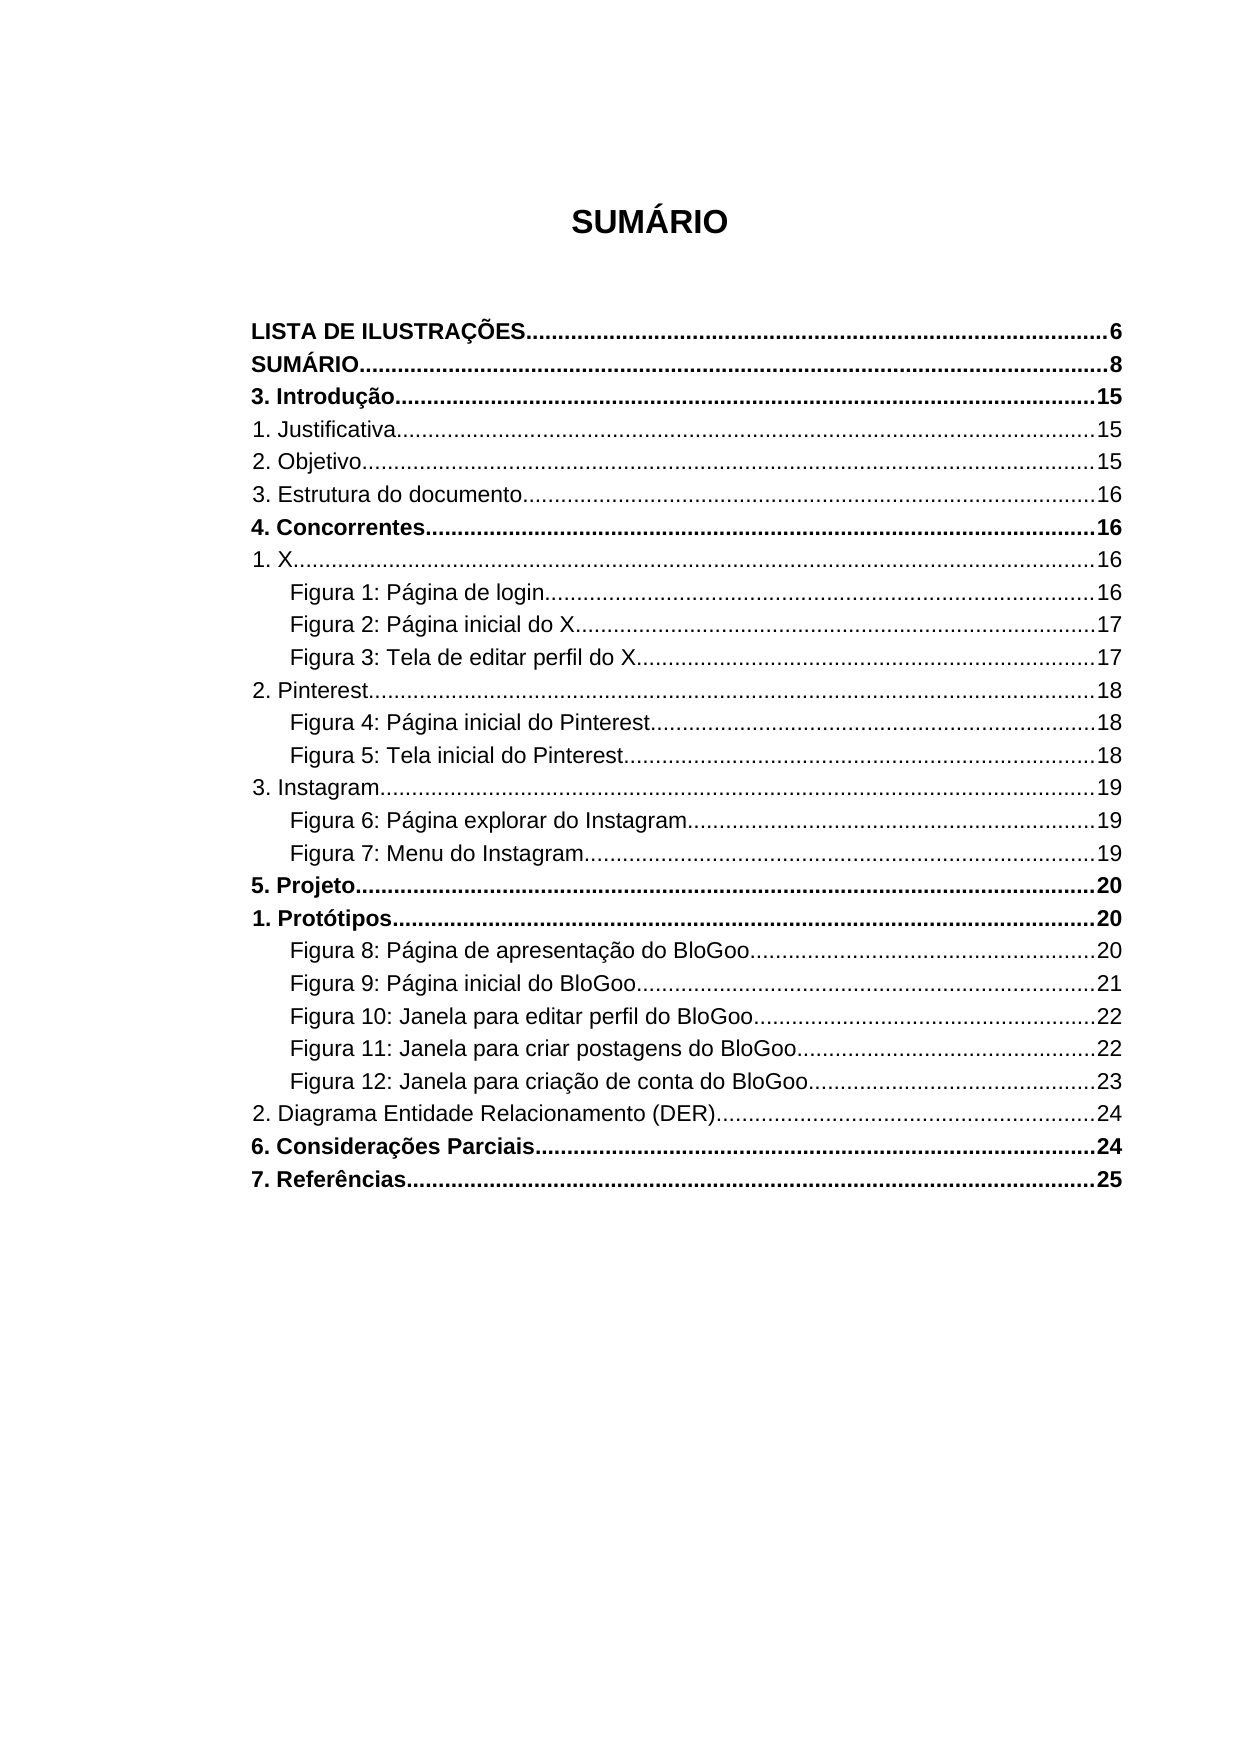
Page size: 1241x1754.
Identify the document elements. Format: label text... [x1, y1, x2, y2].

text Figura 1: Página de login 16 [289, 579, 1122, 605]
text 2. Objetivo 15 [252, 448, 1122, 475]
text 1. X 16 [252, 546, 1122, 572]
text 5. Projeto 20 [177, 872, 1122, 898]
text Figura 3: Tela de editar perfil do X 17 [289, 644, 1122, 670]
text Figura 10: Janela para editar perfil do BloGoo 22 [289, 1003, 1122, 1029]
subtitle SUMÁRIO [177, 202, 1122, 241]
text 1. Justificativa 15 [252, 416, 1122, 442]
text LISTA DE ILUSTRAÇÕES 6 [177, 318, 1122, 344]
text 3. Instagram 19 [252, 774, 1122, 801]
text 7. Referências 25 [177, 1166, 1122, 1192]
text Figura 9: Página inicial do BloGoo 21 [289, 970, 1122, 996]
text Figura 8: Página de apresentação do BloGoo 20 [289, 937, 1122, 964]
text Figura 12: Janela para criação de conta do BloGoo 23 [289, 1068, 1122, 1094]
text Figura 5: Tela inicial do Pinterest 18 [289, 742, 1122, 768]
text 6. Considerações Parciais 24 [177, 1133, 1122, 1159]
text SUMÁRIO 8 [177, 351, 1122, 377]
text 1. Protótipos 20 [252, 905, 1122, 931]
text Figura 11: Janela para criar postagens do BloGoo 22 [289, 1035, 1122, 1062]
text Figura 2: Página inicial do X 17 [289, 611, 1122, 638]
text Figura 6: Página explorar do Instagram 19 [289, 807, 1122, 833]
text 4. Concorrentes 16 [177, 513, 1122, 540]
text Figura 4: Página inicial do Pinterest 18 [289, 709, 1122, 736]
text 2. Diagrama Entidade Relacionamento (DER) 24 [252, 1100, 1122, 1127]
text 2. Pinterest 18 [252, 677, 1122, 703]
text 3. Estrutura do documento 16 [252, 481, 1122, 507]
text Figura 7: Menu do Instagram 19 [289, 839, 1122, 866]
text 3. Introdução 15 [177, 383, 1122, 409]
